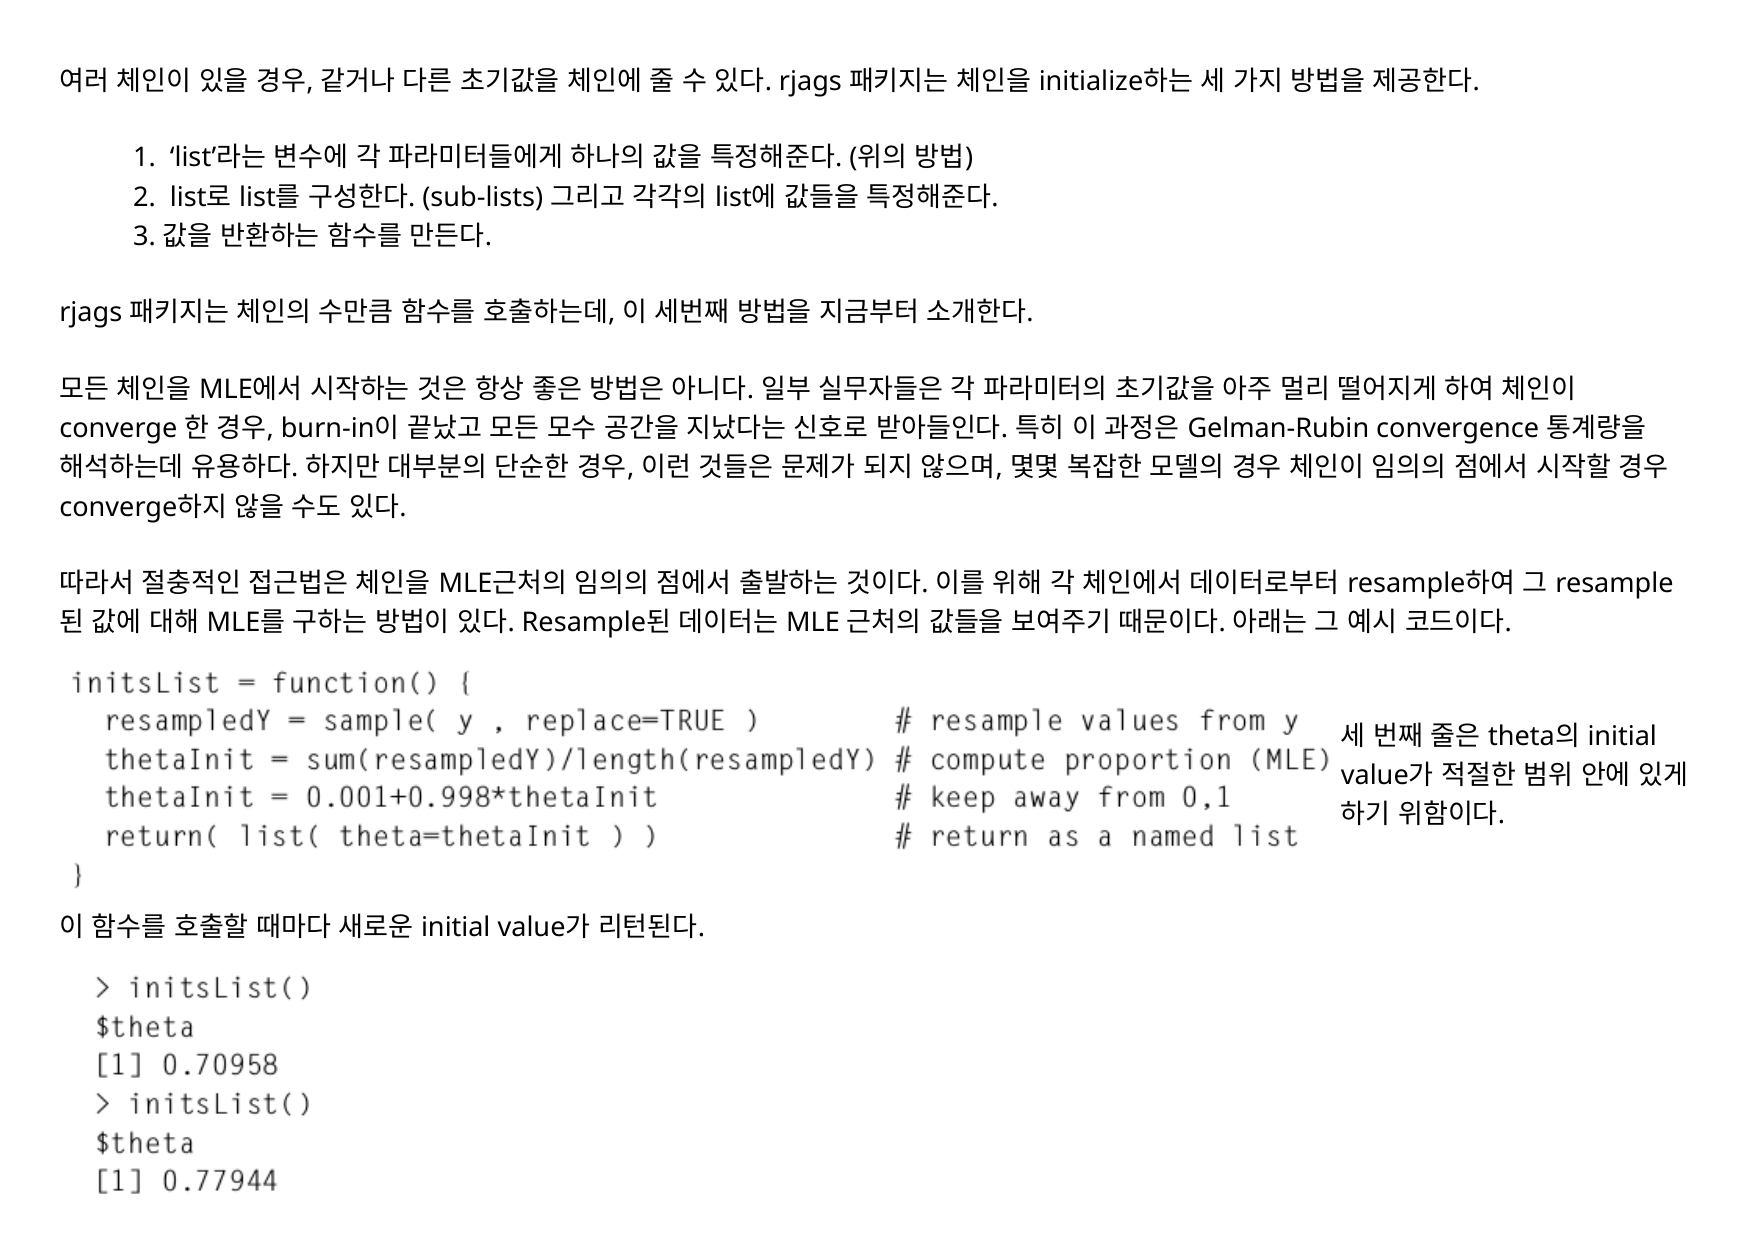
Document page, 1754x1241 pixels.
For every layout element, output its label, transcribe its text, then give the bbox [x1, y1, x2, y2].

text 세 번째 줄은 theta의 initial value가 적절한 범위 안에 있게 하기 위함이다. [1341, 713, 1695, 832]
picture [65, 660, 1341, 893]
picture [79, 957, 331, 1205]
text 2. list로 list를 구성한다. (sub-lists) 그리고 각각의 list에 값들을 특정해준다. [59, 175, 1695, 214]
text 3. 값을 반환하는 함수를 만든다. [59, 214, 1695, 253]
text 여러 체인이 있을 경우, 같거나 다른 초기값을 체인에 줄 수 있다. rjags 패키지는 체인을 initialize하는 세 가지 방법을 제공한다. [59, 59, 1695, 98]
text 모든 체인을 MLE에서 시작하는 것은 항상 좋은 방법은 아니다. 일부 실무자들은 각 파라미터의 초기값을 아주 멀리 떨어지게 하여 체인이 converge 한 경우, burn-in이 끝났고 모든 모수 공간을 지났다는 신호로 받아들인다. 특히 이 과정은 Gelman-Rubin convergence 통계량을 해석하는데 유용하다. 하지만 대부분의 단순한 경우, 이런 것들은 문제가 되지 않으며, 몇몇 복잡한 모델의 경우 체인이 임의의 점에서 시작할 경우 converge하지 않을 수도 있다. [59, 367, 1695, 524]
text 이 함수를 호출할 때마다 새로운 initial value가 리턴된다. [59, 905, 1695, 945]
text 1. ‘list’라는 변수에 각 파라미터들에게 하나의 값을 특정해준다. (위의 방법) [59, 135, 1695, 175]
text 따라서 절충적인 접근법은 체인을 MLE근처의 임의의 점에서 출발하는 것이다. 이를 위해 각 체인에서 데이터로부터 resample하여 그 resample된 값에 대해 MLE를 구하는 방법이 있다. Resample된 데이터는 MLE 근처의 값들을 보여주기 때문이다. 아래는 그 예시 코드이다. [59, 561, 1695, 640]
text rjags 패키지는 체인의 수만큼 함수를 호출하는데, 이 세번째 방법을 지금부터 소개한다. [59, 290, 1695, 330]
